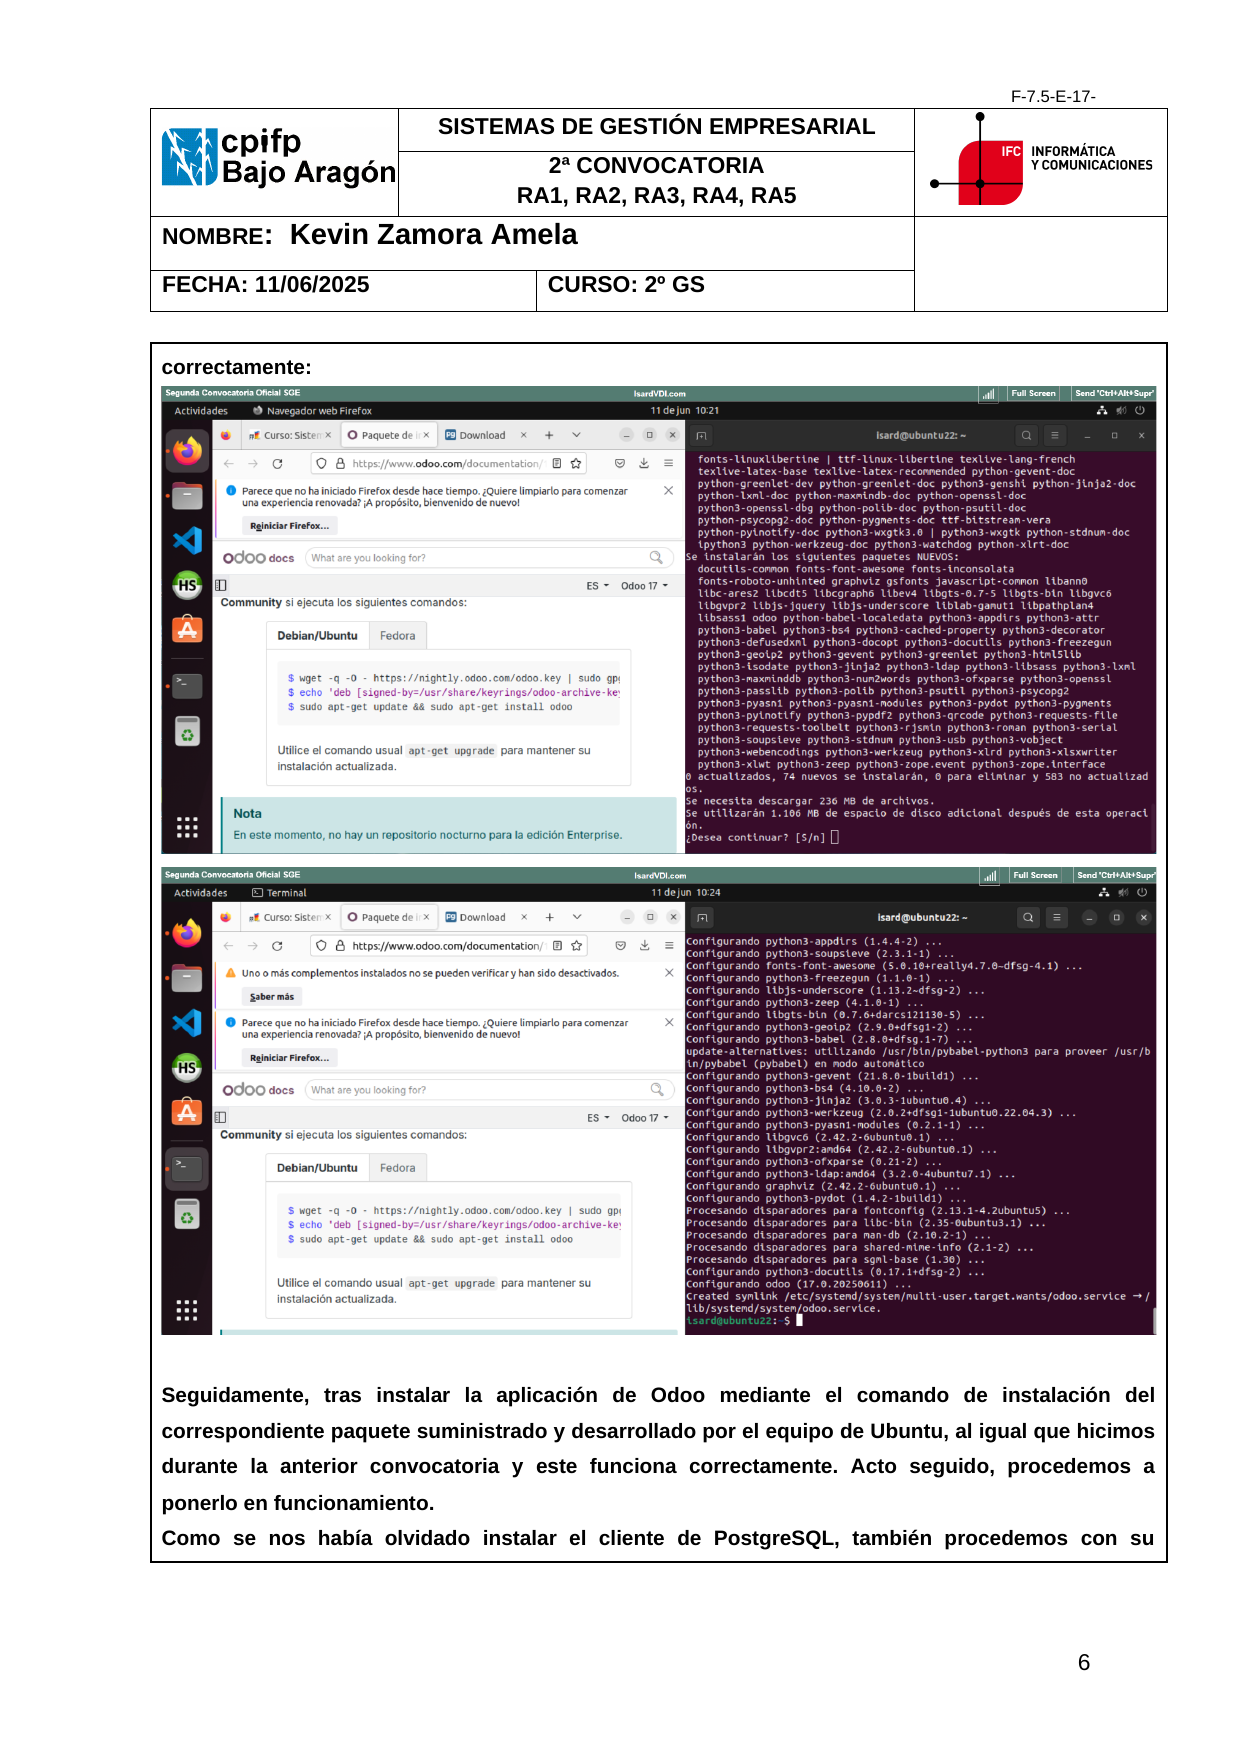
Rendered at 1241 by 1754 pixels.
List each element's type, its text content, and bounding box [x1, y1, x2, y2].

picture [161, 867, 1157, 1335]
picture [161, 127, 397, 190]
picture [930, 112, 1153, 205]
picture [161, 386, 1157, 854]
table_header correctamente: Seguidamente, tras instalar la aplicación de Odoo mediante el comando de instalación del correspondiente paquete suministrado y desarrollado por el equipo de Ubuntu, al igual que hicimos durante la anterior convocatoria y este funciona correctamente. Acto seguido, procedemos a ponerlo en funcionamiento. Como se nos había olvidado instalar el cliente de PostgreSQL, también procedemos con su [152, 344, 1166, 1561]
